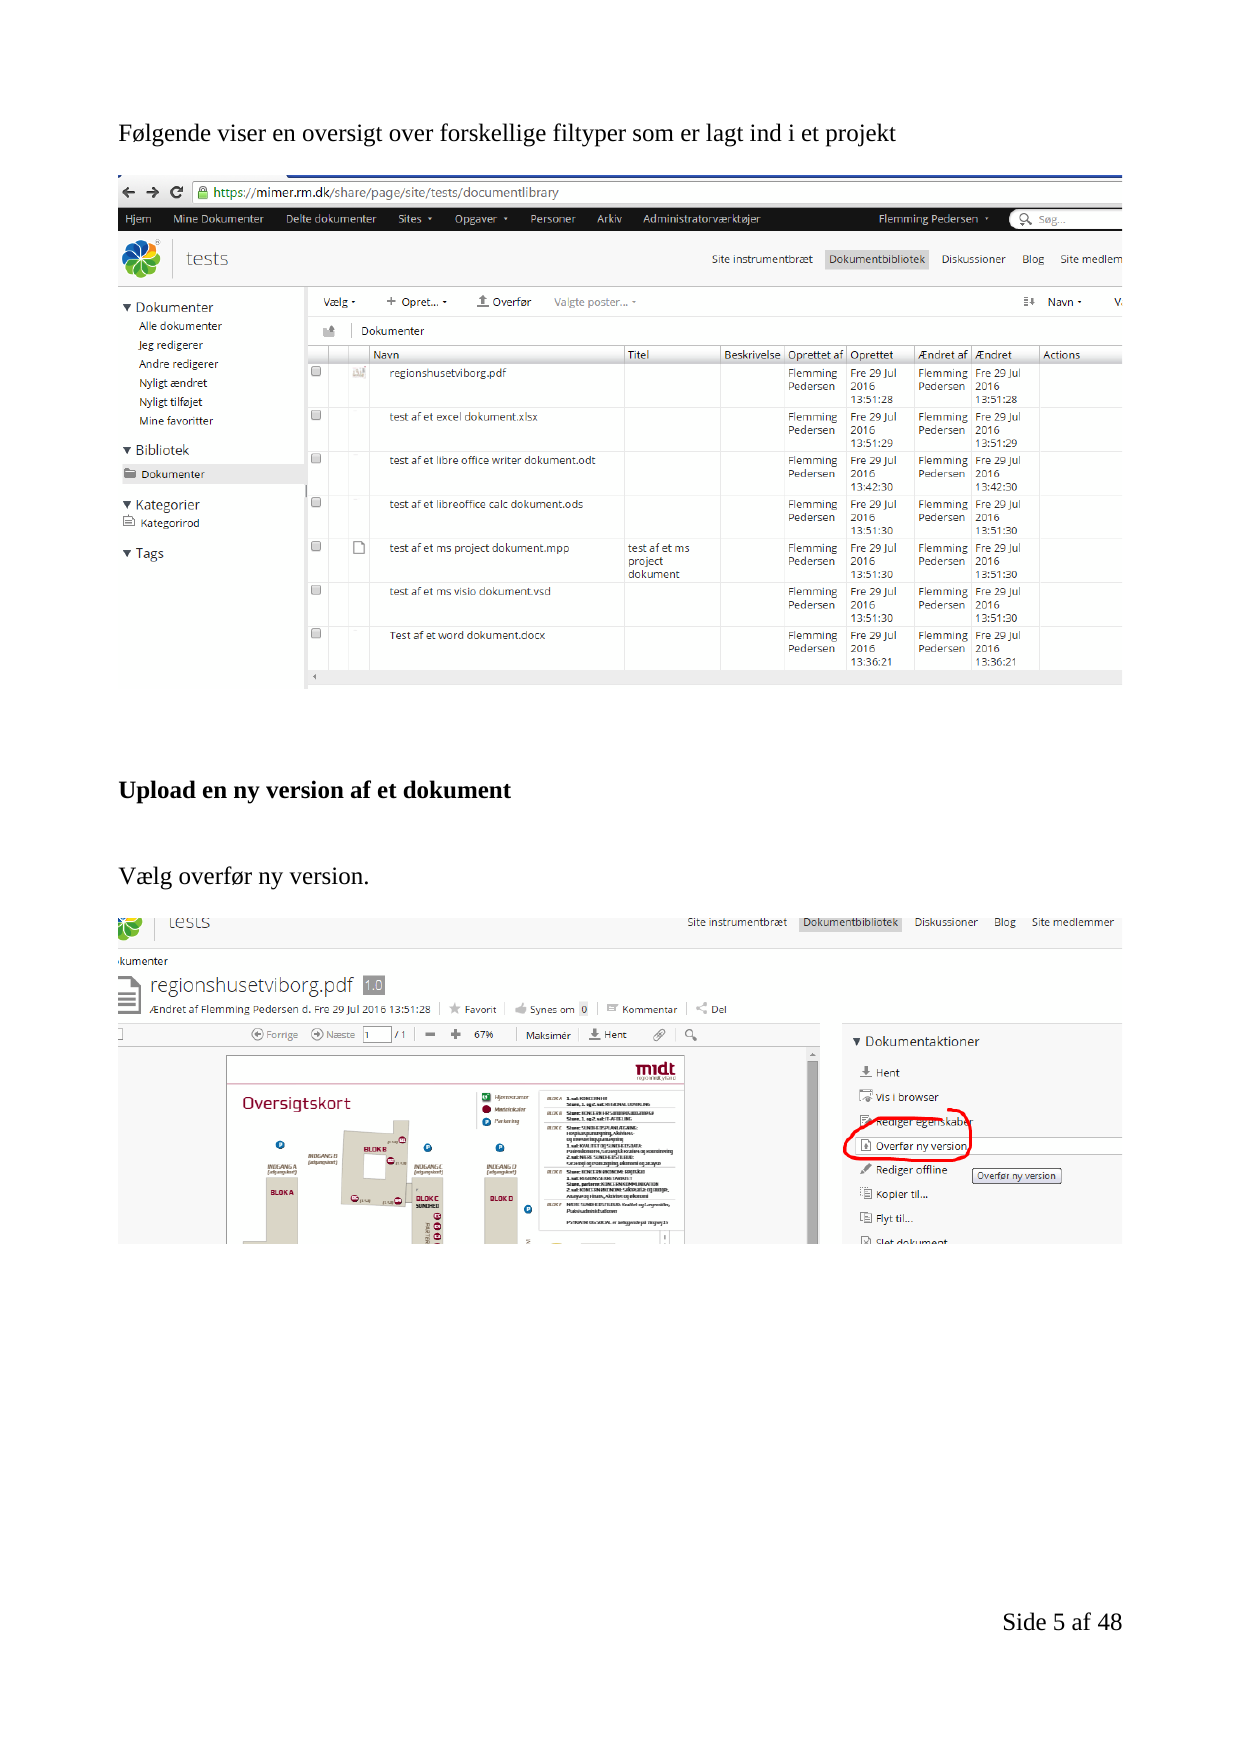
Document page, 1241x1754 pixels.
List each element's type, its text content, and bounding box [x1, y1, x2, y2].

text Følgende viser en oversigt over forskellige filtyper som er lagt ind i et projekt [118, 118, 1122, 147]
picture [118, 175, 1123, 689]
subtitle Upload en ny version af et dokument [118, 775, 1122, 804]
text Vælg overfør ny version. [118, 861, 1122, 890]
picture [118, 918, 1123, 1244]
